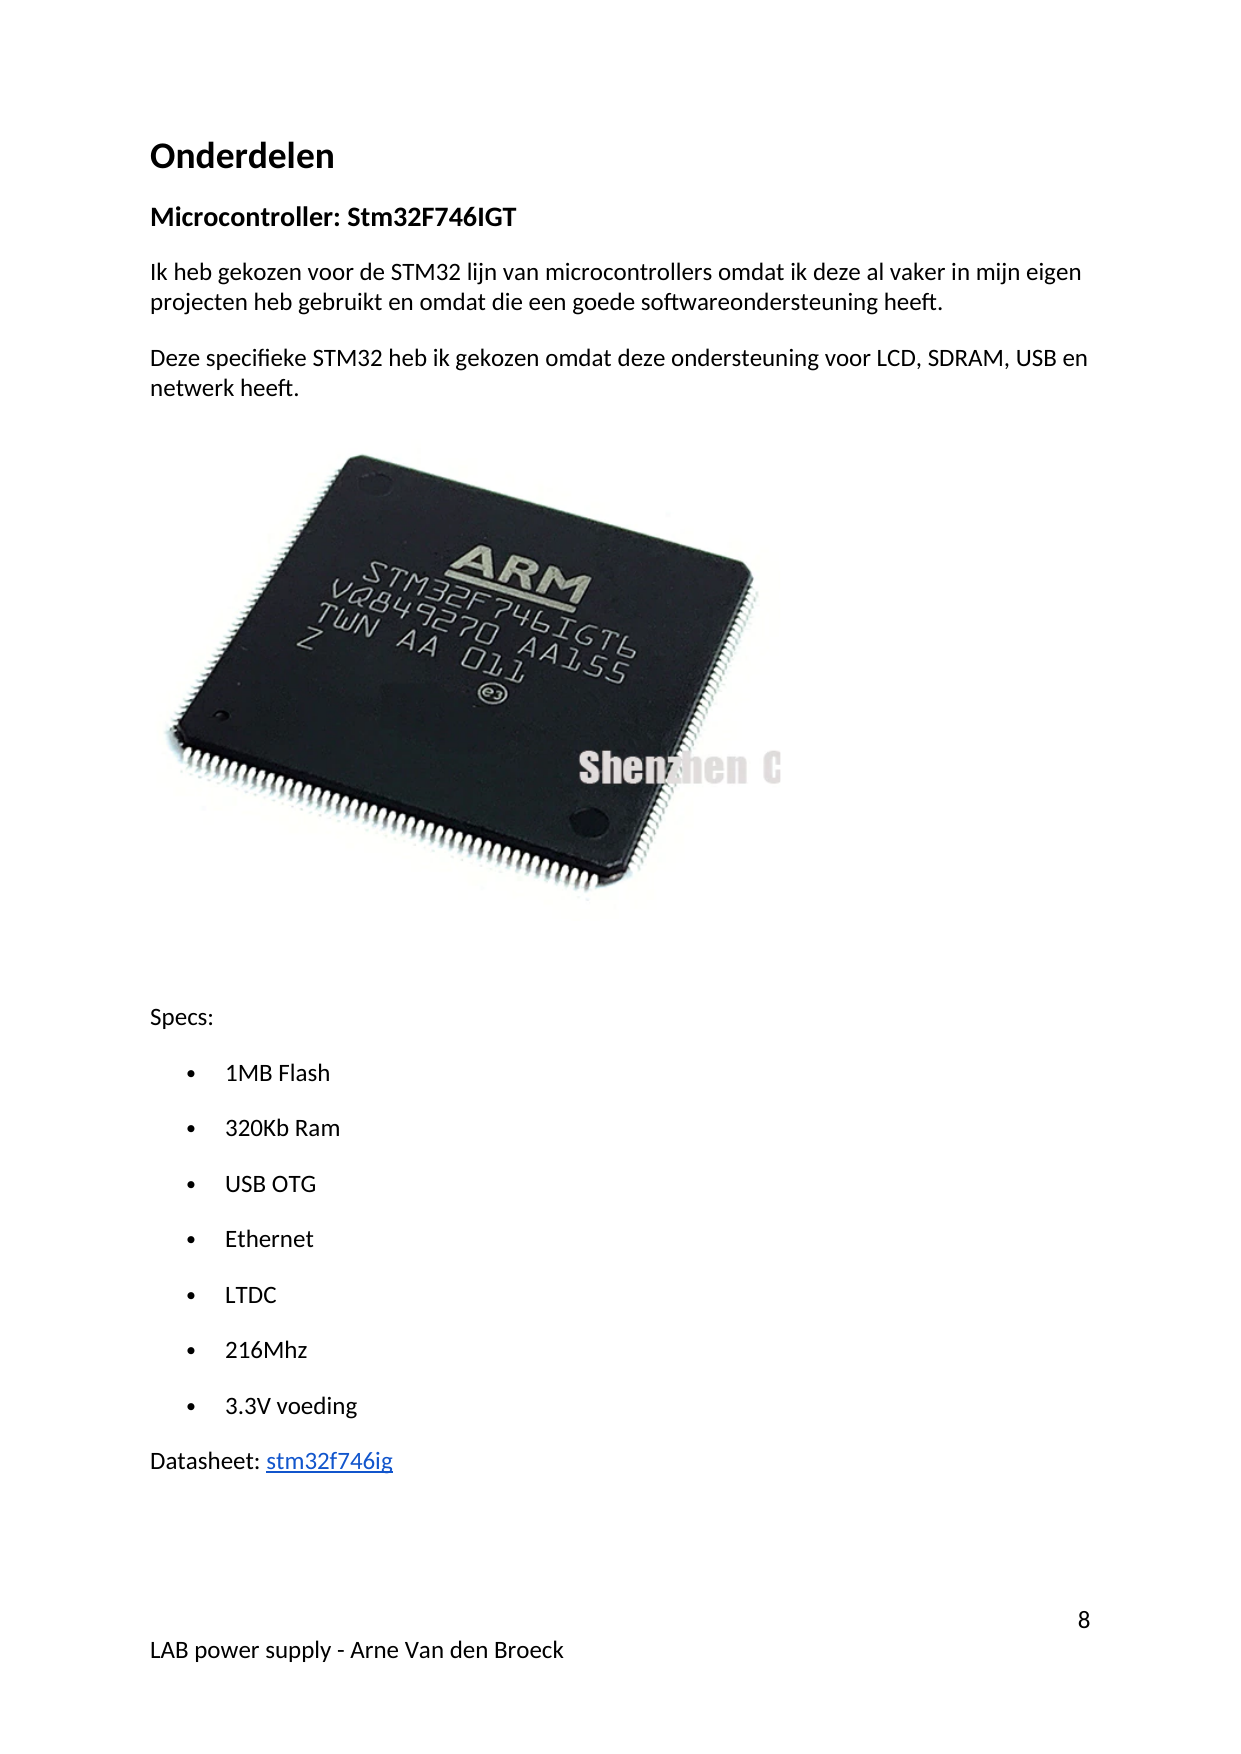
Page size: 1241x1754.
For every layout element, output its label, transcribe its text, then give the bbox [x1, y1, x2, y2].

list 216Mhz [187, 1334, 1090, 1365]
text Ik heb gekozen voor de STM32 lijn van microcontrollers omdat ik deze al vaker in mijn eigen projecten heb gebruikt en omdat die een goede softwareondersteuning heeft. [150, 256, 1090, 317]
subtitle Onderdelen [150, 132, 1090, 178]
list USB OTG [187, 1168, 1090, 1198]
list Ethernet [187, 1223, 1090, 1254]
text Datasheet: stm32f746ig [150, 1445, 1090, 1476]
list 3.3V voeding [187, 1390, 1090, 1420]
list LTDC [187, 1279, 1090, 1309]
list 1MB Flash [187, 1057, 1090, 1087]
text Specs: [150, 1001, 1090, 1032]
text Deze specifieke STM32 heb ik gekozen omdat deze ondersteuning voor LCD, SDRAM, USB en netwerk heeft. [150, 342, 1090, 403]
list 320Kb Ram [187, 1112, 1090, 1143]
subtitle Microcontroller: Stm32F746IGT [150, 198, 1090, 233]
